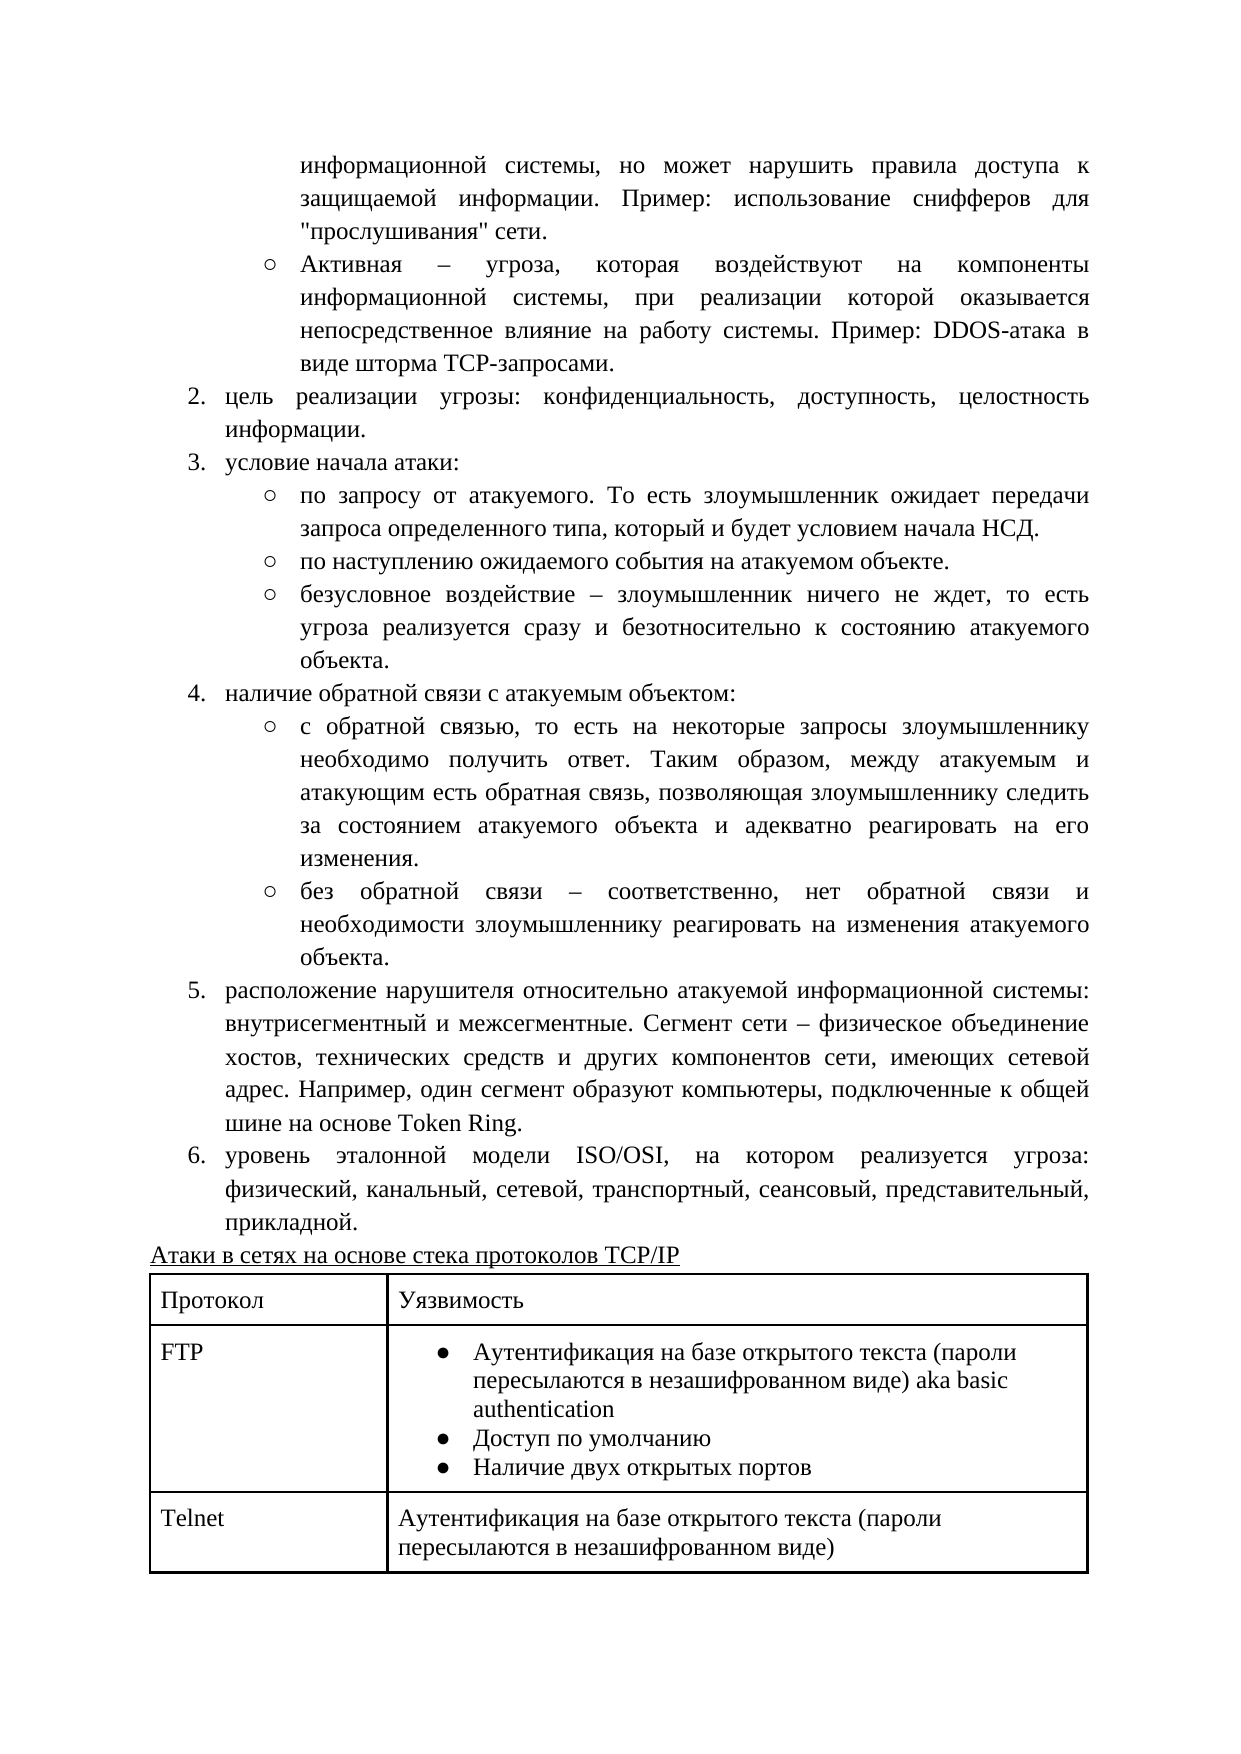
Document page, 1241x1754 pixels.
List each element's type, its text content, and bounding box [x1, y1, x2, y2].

list наличие обратной связи с атакуемым объектом: [187, 678, 1090, 707]
text Атаки в сетях на основе стека протоколов TCP/IP [150, 1240, 1090, 1268]
list безусловное воздействие – злоумышленник ничего не ждет, то есть угроза реализуется сразу и безотносительно к состоянию атакуемого объекта. [262, 579, 1090, 674]
list условие начала атаки: [187, 447, 1090, 476]
list информационной системы, но может нарушить правила доступа к защищаемой информации. Пример: использование снифферов для "прослушивания" сети. [262, 150, 1090, 245]
table_cell Аутентификация на базе открытого текста (пароли пересылаются в незашифрованном виде) [389, 1493, 1086, 1571]
table_header Протокол [151, 1275, 386, 1324]
list Активная – угроза, которая воздействуют на компоненты информационной системы, при реализации которой оказывается непосредственное влияние на работу системы. Пример: DDOS-атака в виде шторма TCP-запросами. [262, 249, 1090, 377]
list уровень эталонной модели ISO/OSI, на котором реализуется угроза: физический, канальный, сетевой, транспортный, сеансовый, представительный, прикладной. [187, 1141, 1090, 1235]
table_cell Аутентификация на базе открытого текста (пароли пересылаются в незашифрованном виде) aka basic authentication Доступ по умолчанию Наличие двух открытых портов [389, 1326, 1086, 1491]
list по запросу от атакуемого. То есть злоумышленник ожидает передачи запроса определенного типа, который и будет условием начала НСД. [262, 480, 1090, 542]
table_header Уязвимость [389, 1275, 1086, 1324]
list без обратной связи – соответственно, нет обратной связи и необходимости злоумышленнику реагировать на изменения атакуемого объекта. [262, 876, 1090, 971]
table_cell FTP [151, 1326, 386, 1491]
list по наступлению ожидаемого события на атакуемом объекте. [262, 546, 1090, 575]
list с обратной связью, то есть на некоторые запросы злоумышленнику необходимо получить ответ. Таким образом, между атакуемым и атакующим есть обратная связь, позволяющая злоумышленнику следить за состоянием атакуемого объекта и адекватно реагировать на его изменения. [262, 711, 1090, 872]
table_cell Telnet [151, 1493, 386, 1571]
list цель реализации угрозы: конфиденциальность, доступность, целостность информации. [187, 381, 1090, 443]
list расположение нарушителя относительно атакуемой информационной системы: внутрисегментный и межсегментные. Сегмент сети – физическое объединение хостов, технических средств и других компонентов сети, имеющих сетевой адрес. Например, один сегмент образуют компьютеры, подключенные к общей шине на основе Token Ring. [187, 976, 1090, 1136]
